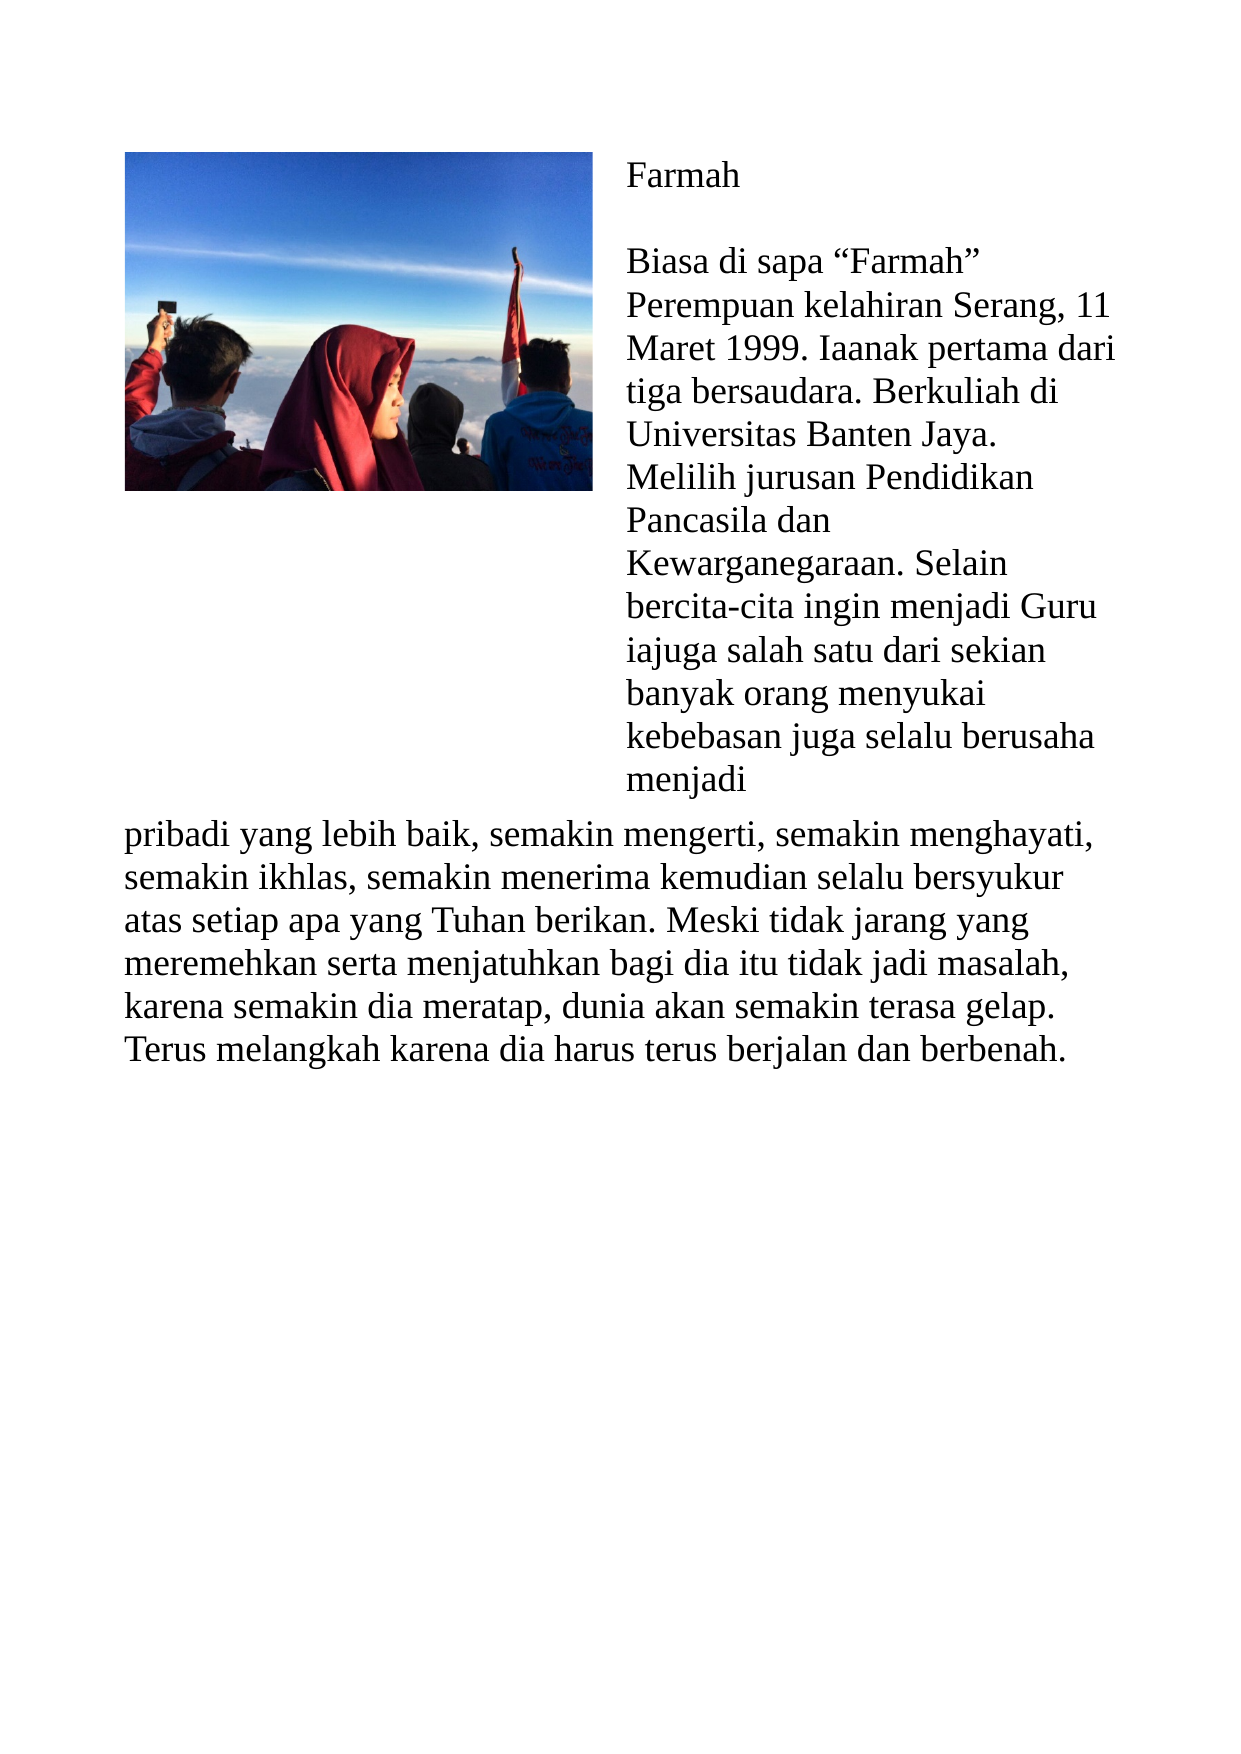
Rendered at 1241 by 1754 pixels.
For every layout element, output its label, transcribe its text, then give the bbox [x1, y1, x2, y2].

table_cell pribadi yang lebih baik, semakin mengerti, semakin menghayati, semakin ikhlas, semakin menerima kemudian selalu bersyukur atas setiap apa yang Tuhan berikan. Meski tidak jarang yang meremehkan serta menjatuhkan bagi dia itu tidak jadi masalah, karena semakin dia meratap, dunia akan semakin terasa gelap. Terus melangkah karena dia harus terus berjalan dan berbenah. [118, 805, 1122, 1075]
table_header [118, 147, 620, 805]
picture [136, 152, 596, 494]
table_header Farmah Biasa di sapa “Farmah” Perempuan kelahiran Serang, 11 Maret 1999. Iaanak pertama dari tiga bersaudara. Berkuliah di Universitas Banten Jaya. Melilih jurusan Pendidikan Pancasila dan Kewarganegaraan. Selain bercita-cita ingin menjadi Guru iajuga salah satu dari sekian banyak orang menyukai kebebasan juga selalu berusaha menjadi [620, 147, 1122, 805]
